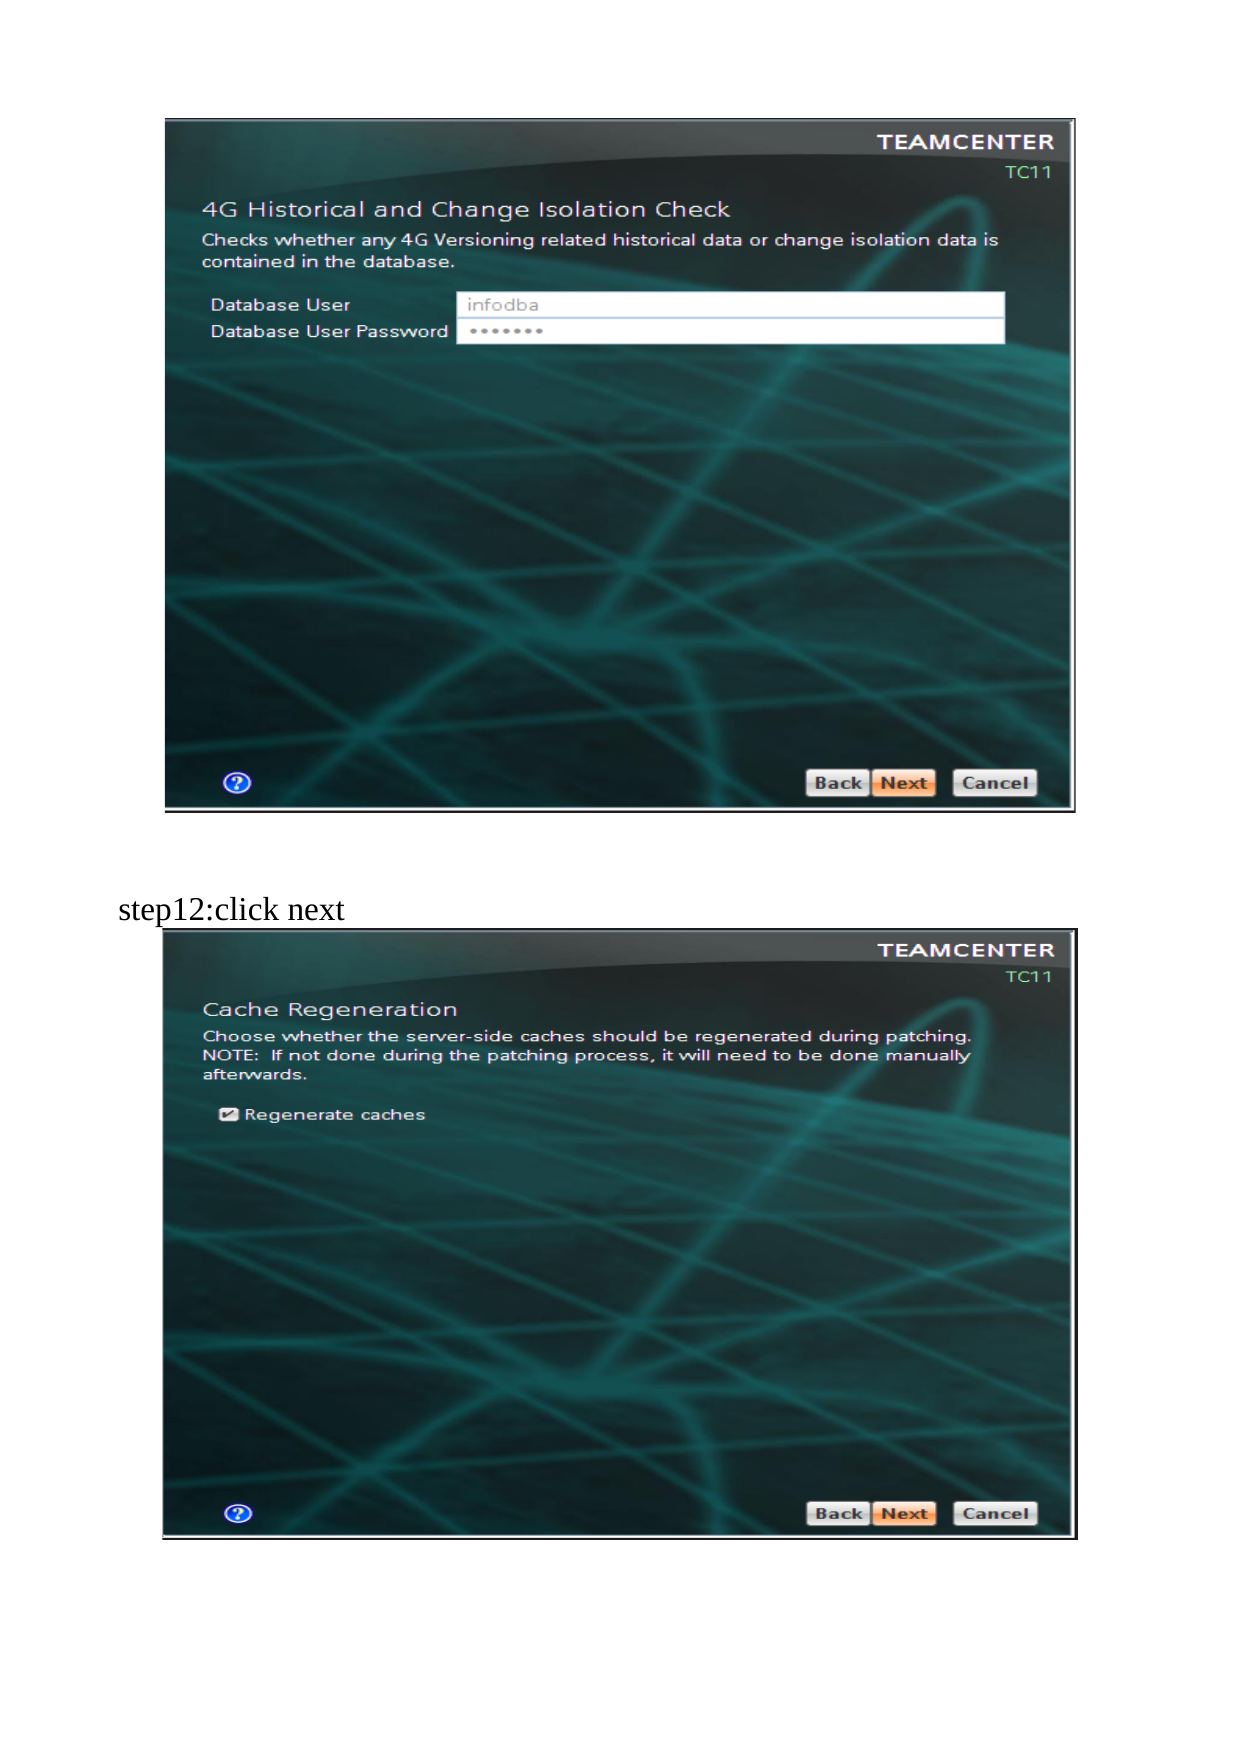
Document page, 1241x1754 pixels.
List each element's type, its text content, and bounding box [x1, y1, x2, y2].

picture [164, 118, 1076, 813]
text step12:click next [118, 890, 1122, 928]
picture [162, 928, 1078, 1540]
